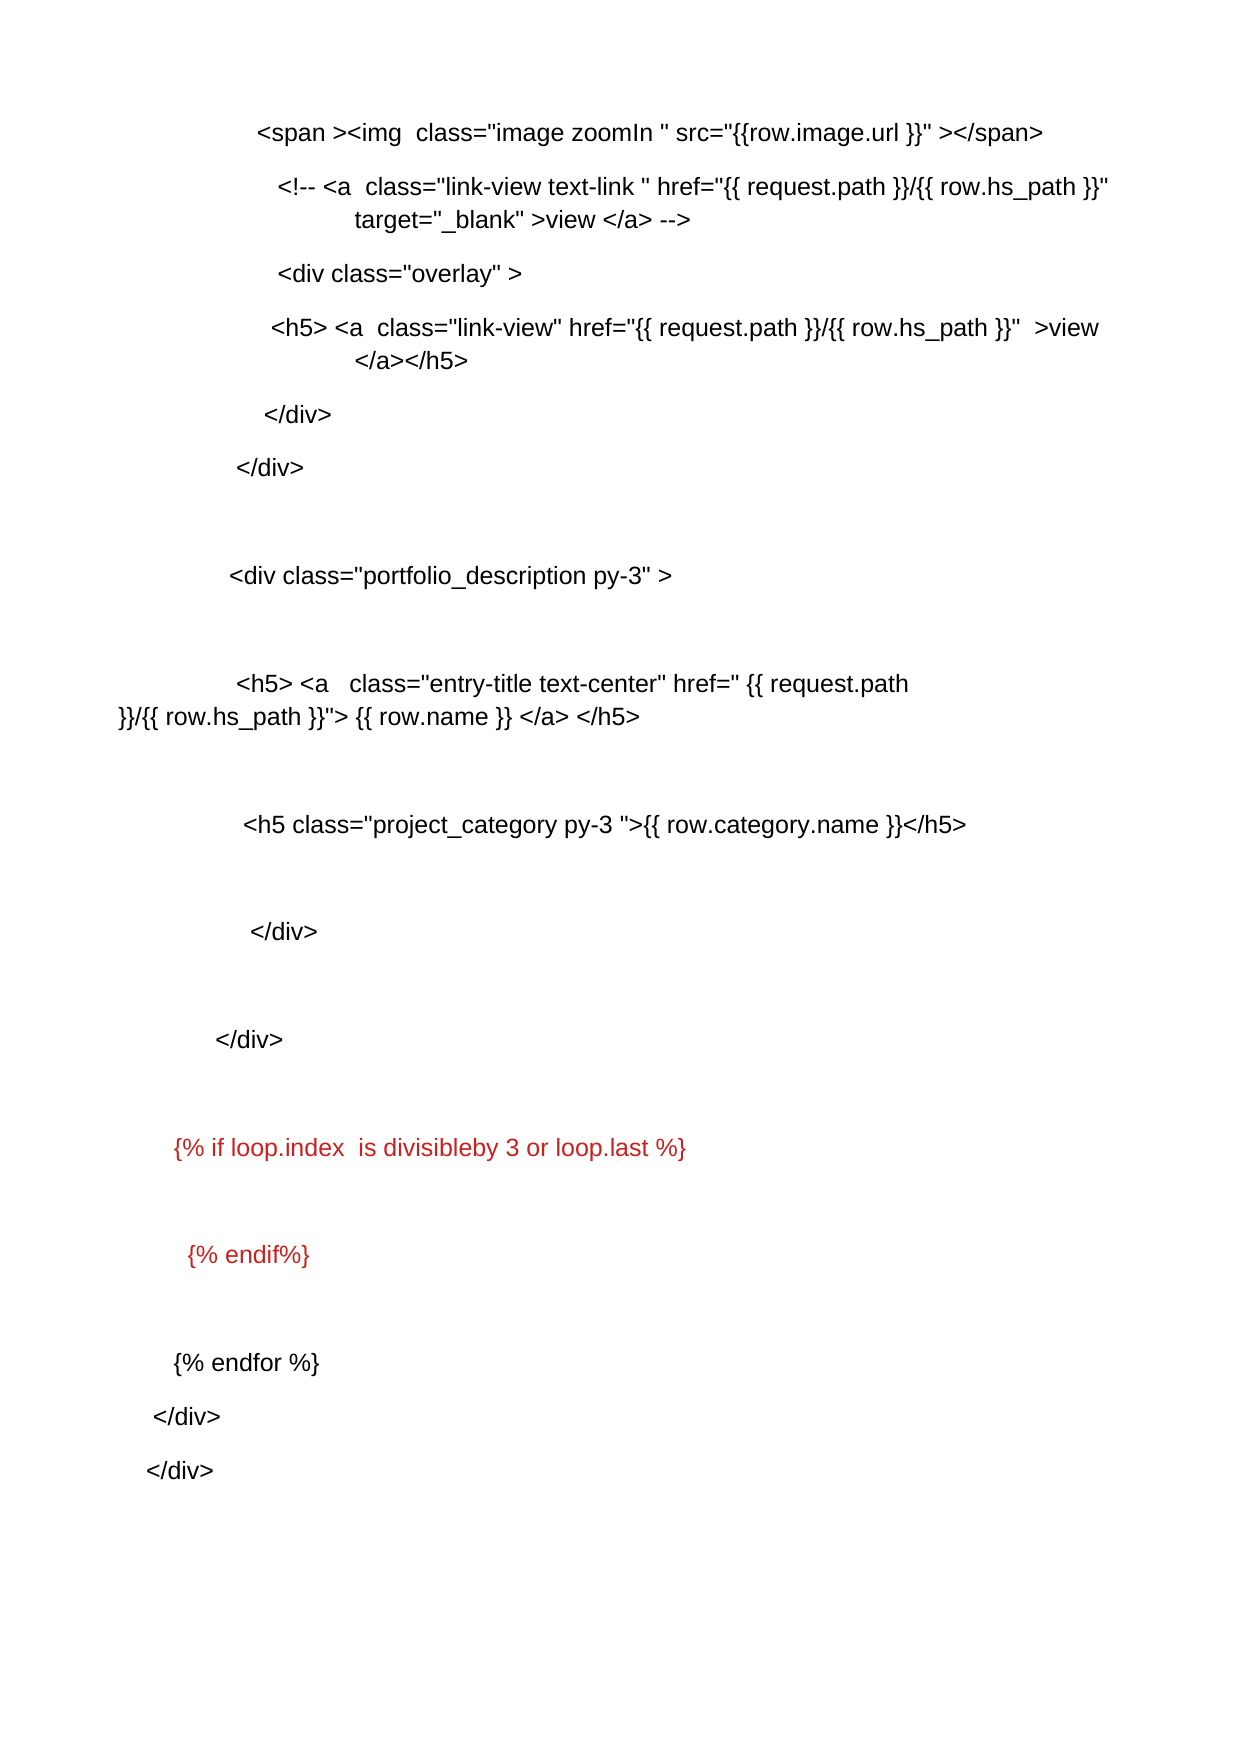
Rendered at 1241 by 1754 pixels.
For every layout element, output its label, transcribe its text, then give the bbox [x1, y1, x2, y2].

text {% endfor %} [118, 1348, 1122, 1377]
text </div> [118, 399, 1122, 428]
text </div> [118, 1402, 1122, 1431]
text <h5> <a class="link-view" href="{{ request.path }}/{{ row.hs_path }}" >view </a></h5> [118, 313, 1122, 374]
text <h5 class="project_category py-3 ">{{ row.category.name }}</h5> [118, 809, 1122, 838]
text <span ><img class="image zoomIn " src="{{row.image.url }}" ></span> [118, 118, 1122, 147]
text <div class="portfolio_description py-3" > [118, 561, 1122, 590]
text <div class="overlay" > [118, 259, 1122, 288]
text </div> [118, 917, 1122, 946]
text {% if loop.index is divisibleby 3 or loop.last %} [118, 1133, 1122, 1161]
text <h5> <a class="entry-title text-center" href=" {{ request.path }}/{{ row.hs_path }}"> {{ row.name }} </a> </h5> [118, 669, 1122, 731]
text </div> [118, 1025, 1122, 1054]
text {% endif%} [118, 1240, 1122, 1269]
text </div> [118, 1456, 1122, 1484]
text </div> [118, 453, 1122, 482]
text <!-- <a class="link-view text-link " href="{{ request.path }}/{{ row.hs_path }}" target="_blank" >view </a> --> [118, 172, 1122, 234]
